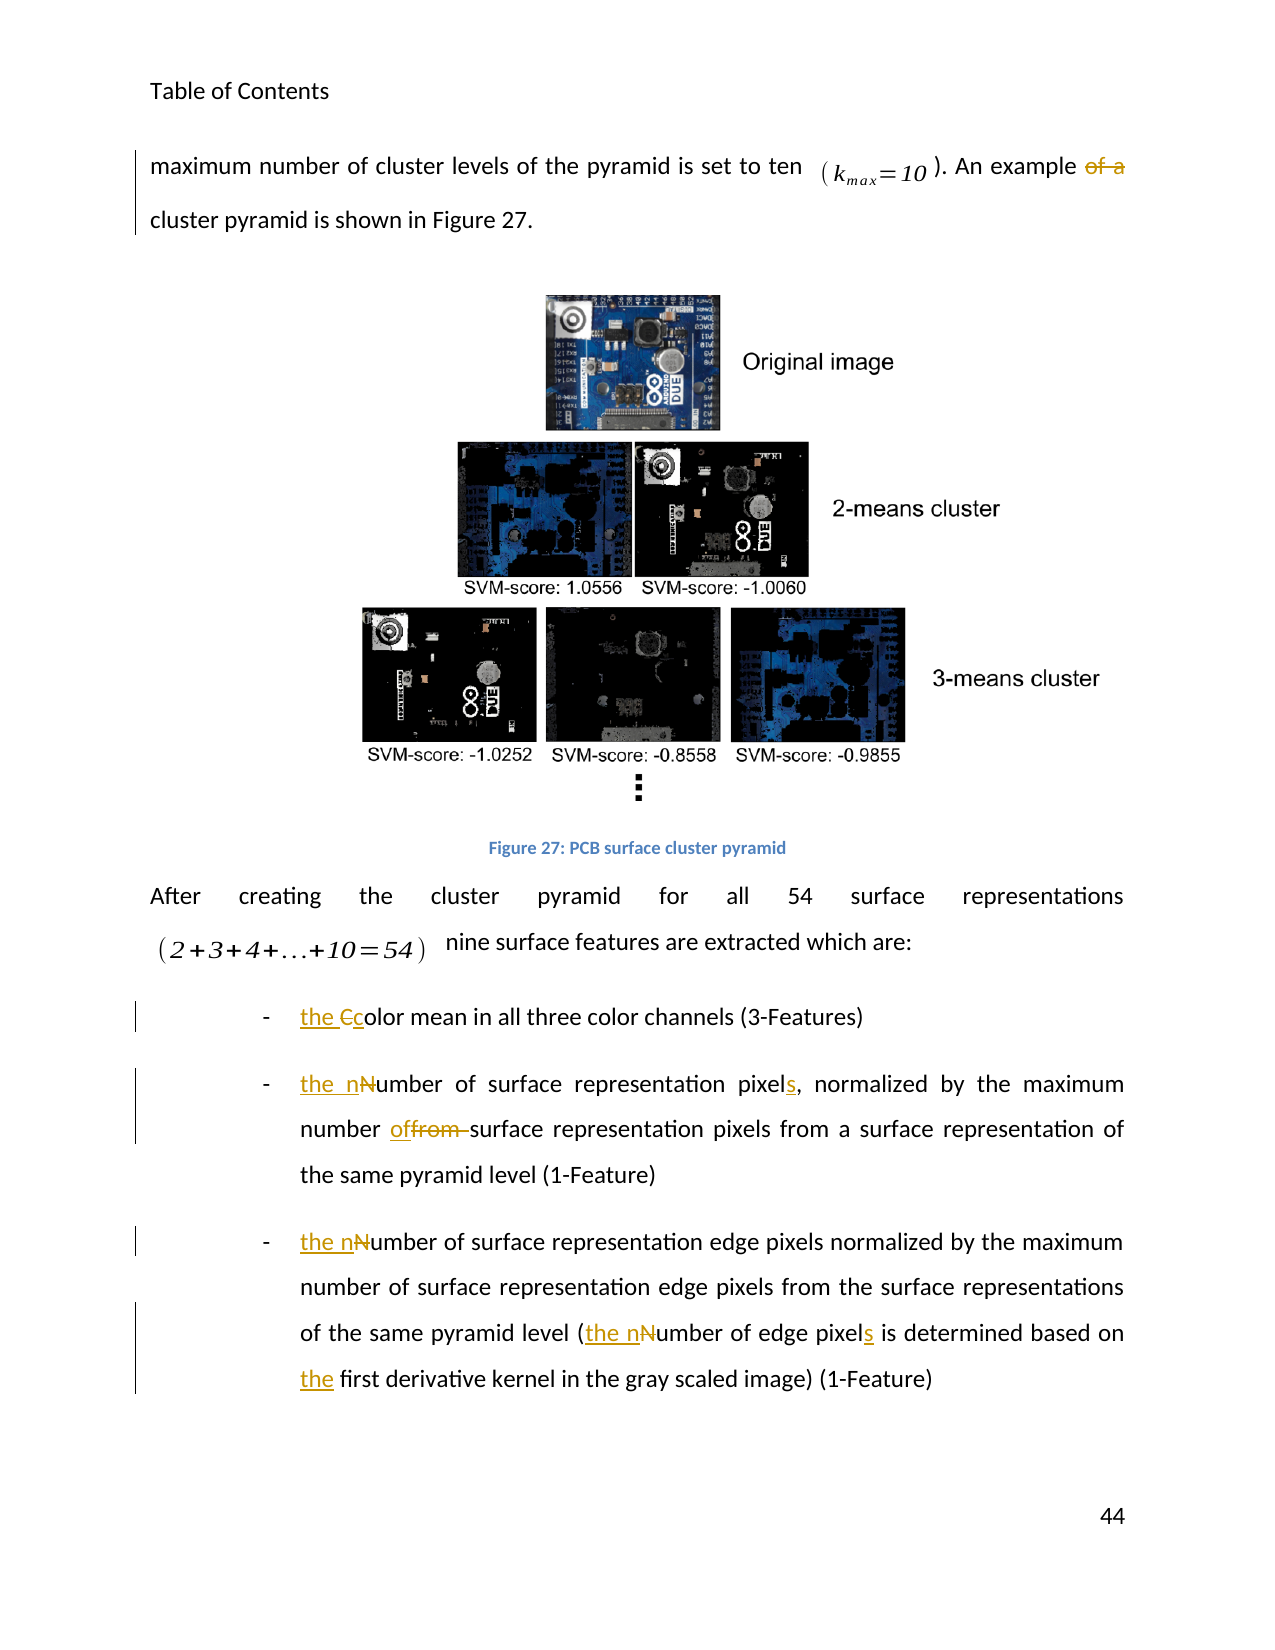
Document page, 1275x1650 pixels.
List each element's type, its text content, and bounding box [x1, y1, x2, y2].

text After creating the cluster pyramid for all 54 surface representations nine surface features are extracted which are: [150, 880, 1125, 965]
text After region growing, the segments are clustered based on their color. A cluster pyramid is drawn in which the number of clusters increases by one on each its levels. The k-means clustering algorithm is used with a randomly selected initial set of means. The -means clustering algorithm is specified in chapter k-means clustering. The maximum number of cluster levels of the pyramid is set to ten). An example cluster pyramid is shown in Figure 27. [150, 150, 1125, 235]
list the number of surface representation pixels, normalized by the maximum number ofsurface representation pixels from a surface representation of the same pyramid level (1-Feature) [262, 1068, 1125, 1190]
list the number of surface representation edge pixels normalized by the maximum number of surface representation edge pixels from the surface representations of the same pyramid level (the number of edge pixels is determined based on the first derivative kernel in the gray scaled image) (1-Feature) [262, 1226, 1125, 1393]
list the color mean in all three color channels (3-Features) [262, 1001, 1125, 1032]
text Figure 27: PCB surface cluster pyramid [150, 837, 1125, 859]
picture [362, 295, 1100, 801]
